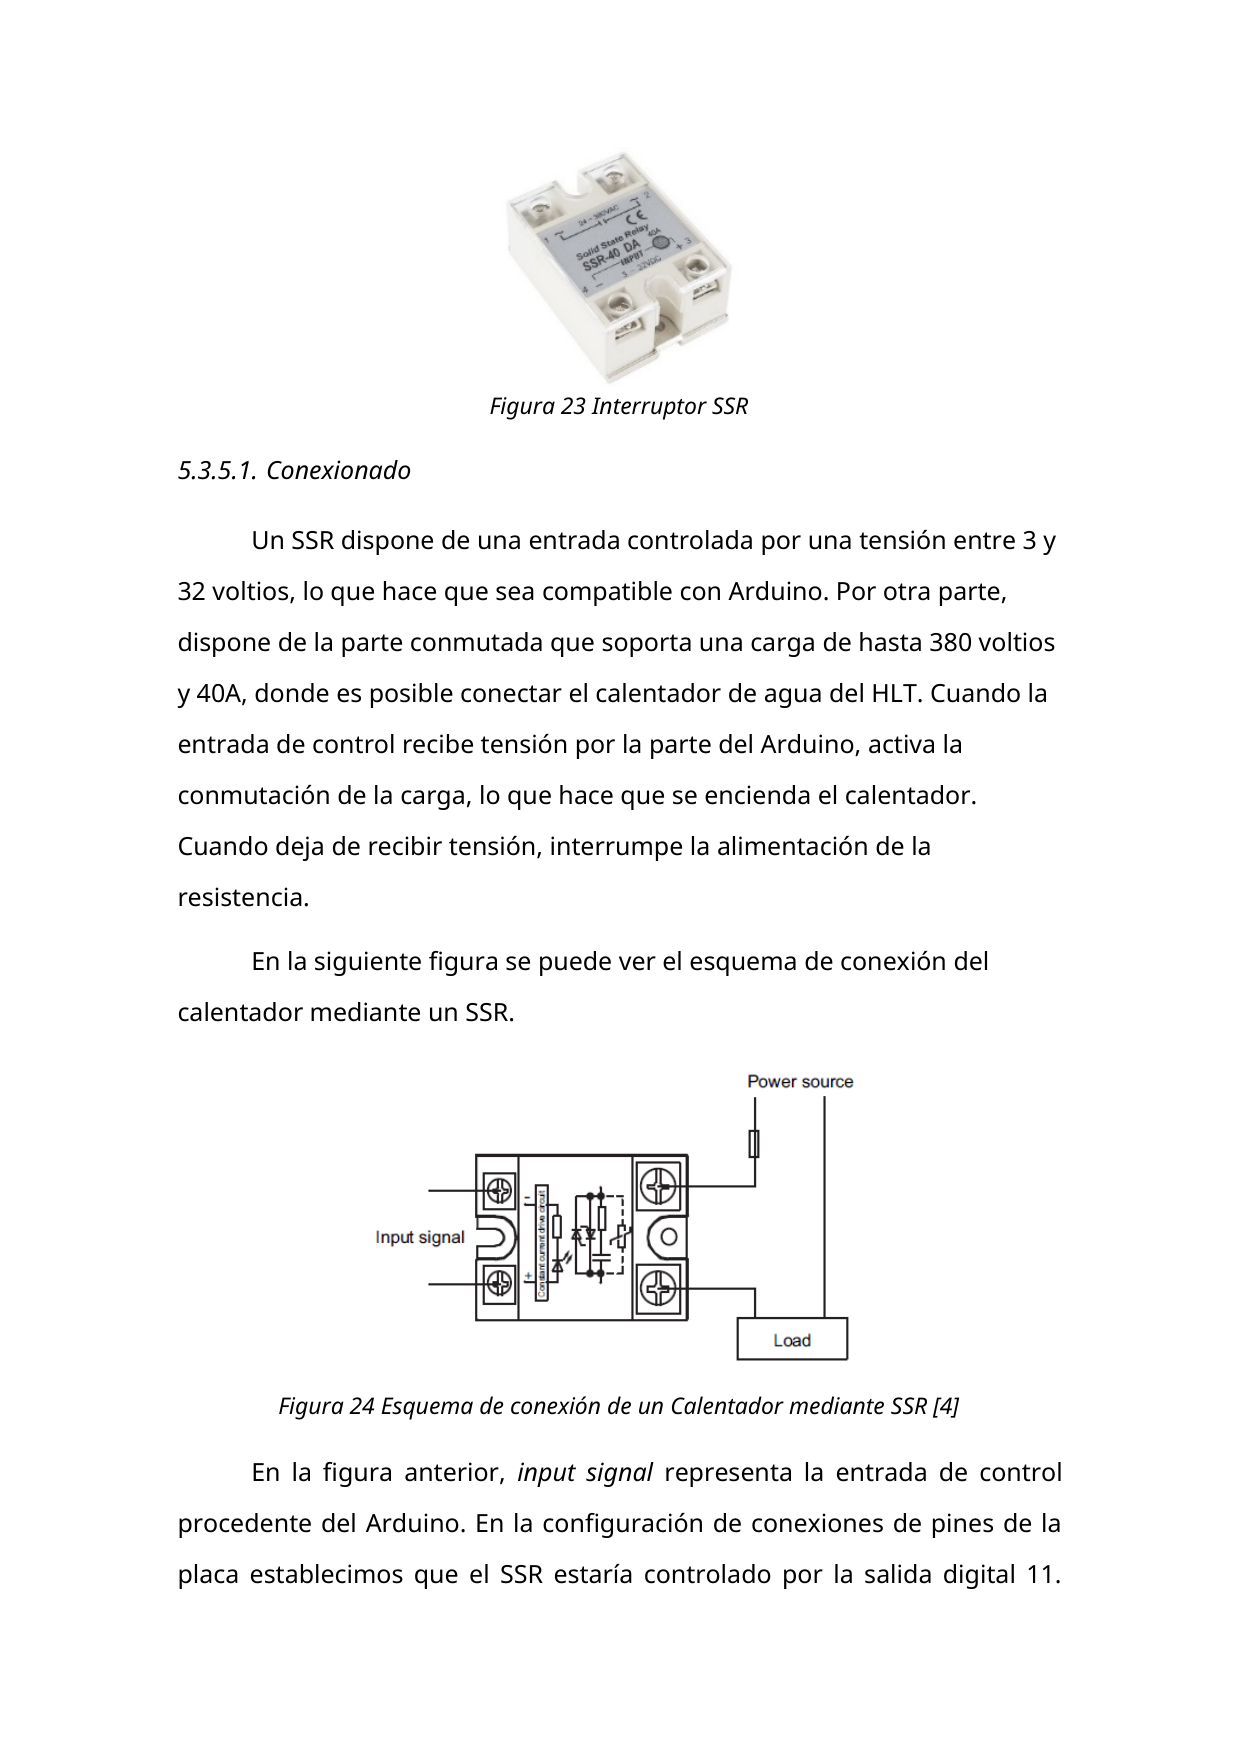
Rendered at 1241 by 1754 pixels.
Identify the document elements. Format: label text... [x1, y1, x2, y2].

text En la siguiente figura se puede ver el esquema de conexión del calentador mediante un SSR. [177, 943, 1063, 1028]
text Figura 23 Interruptor SSR [177, 390, 1063, 421]
subtitle Conexionado [177, 453, 1063, 487]
text Un SSR dispone de una entrada controlada por una tensión entre 3 y 32 voltios, lo que hace que sea compatible con Arduino. Por otra parte, dispone de la parte conmutada que soporta una carga de hasta 380 voltios y 40A, donde es posible conectar el calentador de agua del HLT. Cuando la entrada de control recibe tensión por la parte del Arduino, activa la conmutación de la carga, lo que hace que se encienda el calentador. Cuando deja de recibir tensión, interrumpe la alimentación de la resistencia. [177, 522, 1063, 914]
text Figura 24 Esquema de conexión de un Calentador mediante SSR [4] [177, 1390, 1063, 1421]
text En la figura anterior, input signal representa la entrada de control procedente del Arduino. En la configuración de conexiones de pines de la placa establecimos que el SSR estaría controlado por la salida digital 11. [177, 1455, 1063, 1591]
